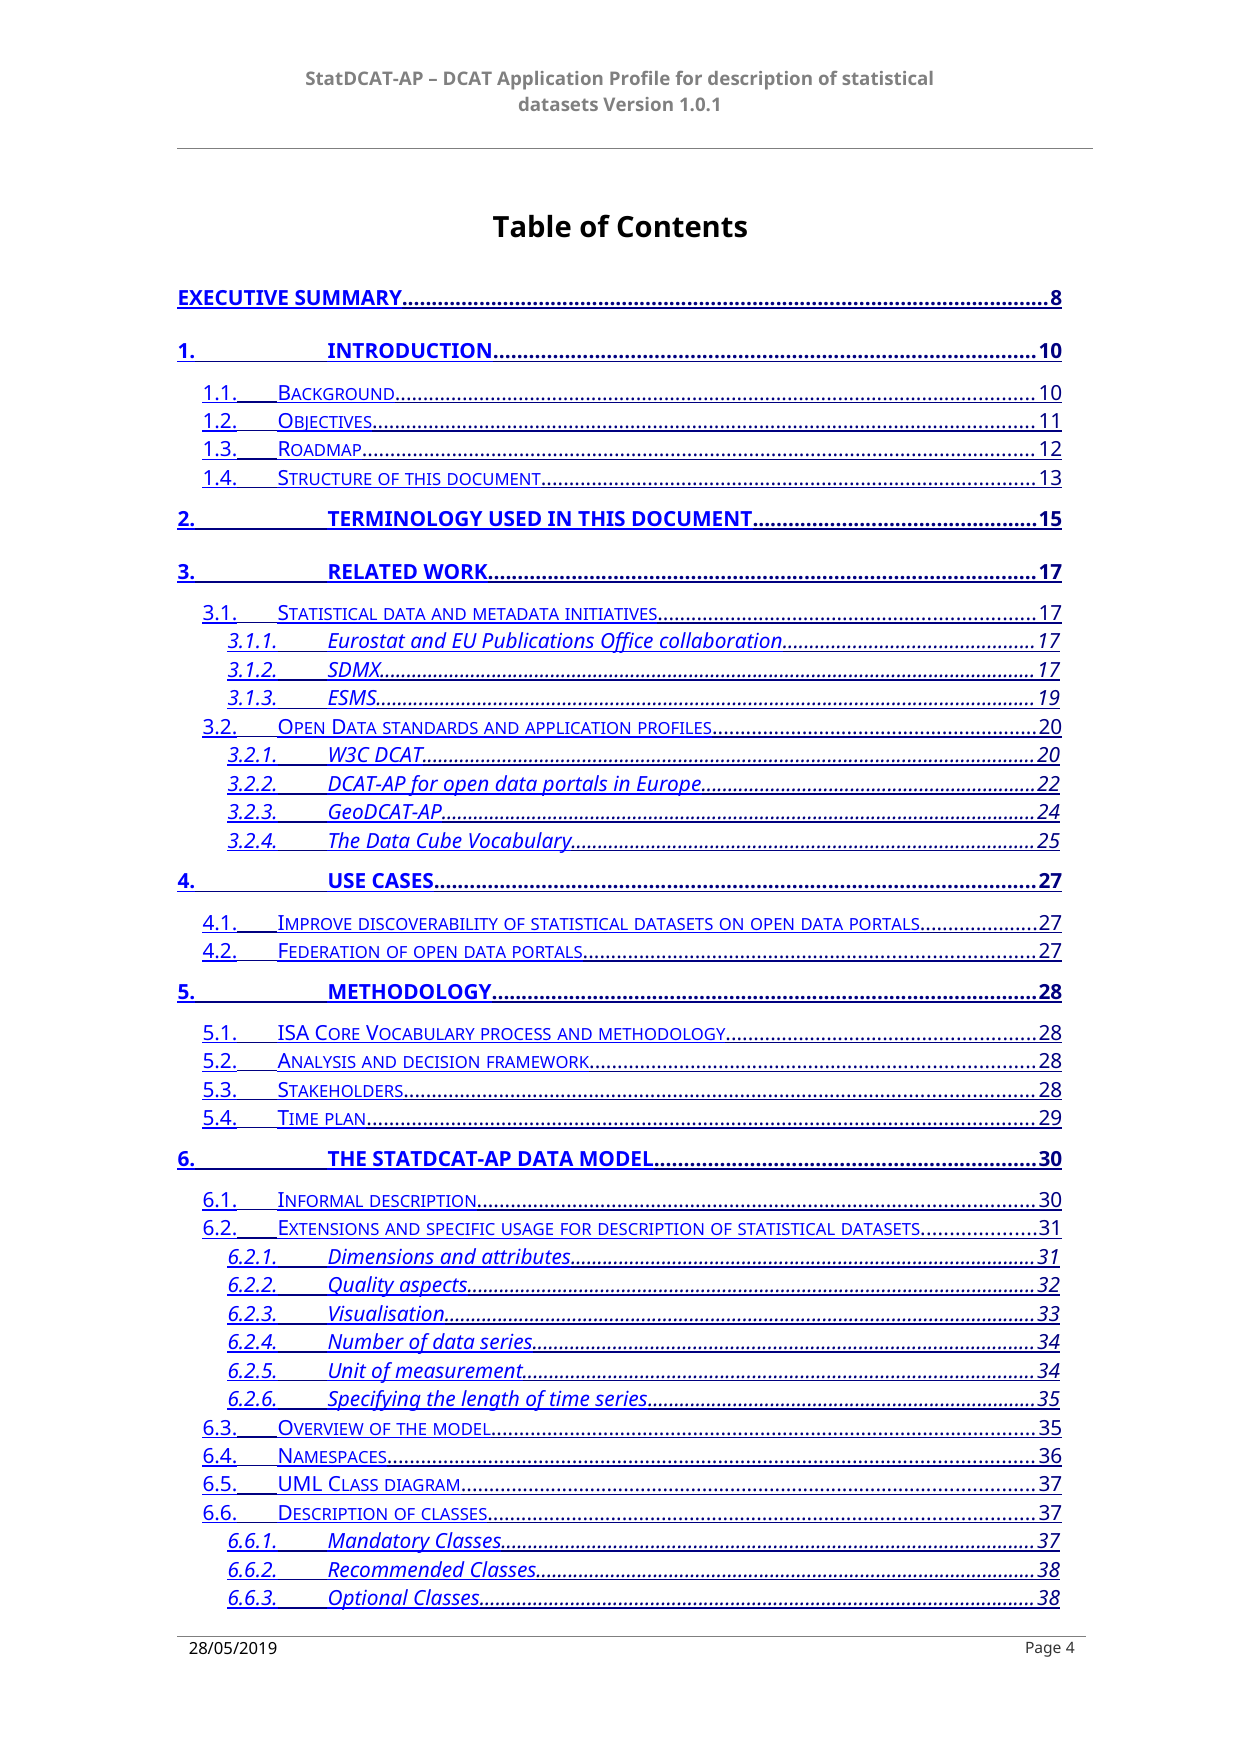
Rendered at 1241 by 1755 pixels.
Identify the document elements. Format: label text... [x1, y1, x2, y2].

text 1.3. Roadmap 12 [202, 434, 1063, 463]
text 4.1. Improve discoverability of statistical datasets on open data portals 27 [202, 908, 1063, 936]
text 6.6.1. Mandatory Classes 37 [227, 1526, 1063, 1555]
text 3.1.2. SDMX 17 [227, 655, 1063, 683]
text 3.1.1. Eurostat and EU Publications Office collaboration 17 [227, 627, 1063, 655]
text 5.3. Stakeholders 28 [202, 1075, 1063, 1103]
text 6.6. Description of classes 37 [202, 1498, 1063, 1526]
text 3.2.1. W3C DCAT 20 [227, 740, 1063, 769]
text 3.2. Open Data standards and application profiles 20 [202, 712, 1063, 740]
text Executive summary 8 [177, 283, 1063, 312]
text 6.6.3. Optional Classes 38 [227, 1583, 1063, 1612]
text 5.4. Time plan 29 [202, 1103, 1063, 1132]
text 4.2. Federation of open data portals 27 [202, 936, 1063, 964]
text 3.2.3. GeoDCAT-AP 24 [227, 797, 1063, 826]
text 6.2. Extensions and specific usage for description of statistical datasets 31 [202, 1213, 1063, 1242]
text 6.2.5. Unit of measurement 34 [227, 1356, 1063, 1384]
text 1.4. Structure of this document 13 [202, 463, 1063, 491]
text 6.2.6. Specifying the length of time series 35 [227, 1384, 1063, 1413]
text 3. Related work 17 [177, 557, 1063, 586]
text 3.2.4. The Data Cube Vocabulary 25 [227, 826, 1063, 854]
text 2. Terminology used in this document 15 [177, 504, 1063, 532]
text 6.5. UML Class diagram 37 [202, 1469, 1063, 1498]
text 6.6.2. Recommended Classes 38 [227, 1555, 1063, 1583]
text 6.1. Informal description 30 [202, 1185, 1063, 1213]
text 6.2.3. Visualisation 33 [227, 1299, 1063, 1327]
text 1. Introduction 10 [177, 337, 1063, 365]
text 5.1. ISA Core Vocabulary process and methodology 28 [202, 1018, 1063, 1046]
text 6.2.1. Dimensions and attributes 31 [227, 1242, 1063, 1270]
text 5. Methodology 28 [177, 977, 1063, 1005]
text 3.1.3. ESMS 19 [227, 683, 1063, 712]
text 4. Use cases 27 [177, 867, 1063, 895]
text 3.2.2. DCAT-AP for open data portals in Europe 22 [227, 769, 1063, 797]
text 6.4. Namespaces 36 [202, 1441, 1063, 1469]
text 6.2.4. Number of data series 34 [227, 1327, 1063, 1356]
text 6. The StatDCAT-AP data model 30 [177, 1144, 1063, 1173]
subtitle Table of Contents [177, 206, 1063, 246]
text 3.1. Statistical data and metadata initiatives 17 [202, 598, 1063, 627]
text 1.1. Background 10 [202, 378, 1063, 406]
text 6.2.2. Quality aspects 32 [227, 1270, 1063, 1299]
text 1.2. Objectives 11 [202, 406, 1063, 434]
text 5.2. Analysis and decision framework 28 [202, 1046, 1063, 1075]
text 6.3. Overview of the model 35 [202, 1413, 1063, 1441]
